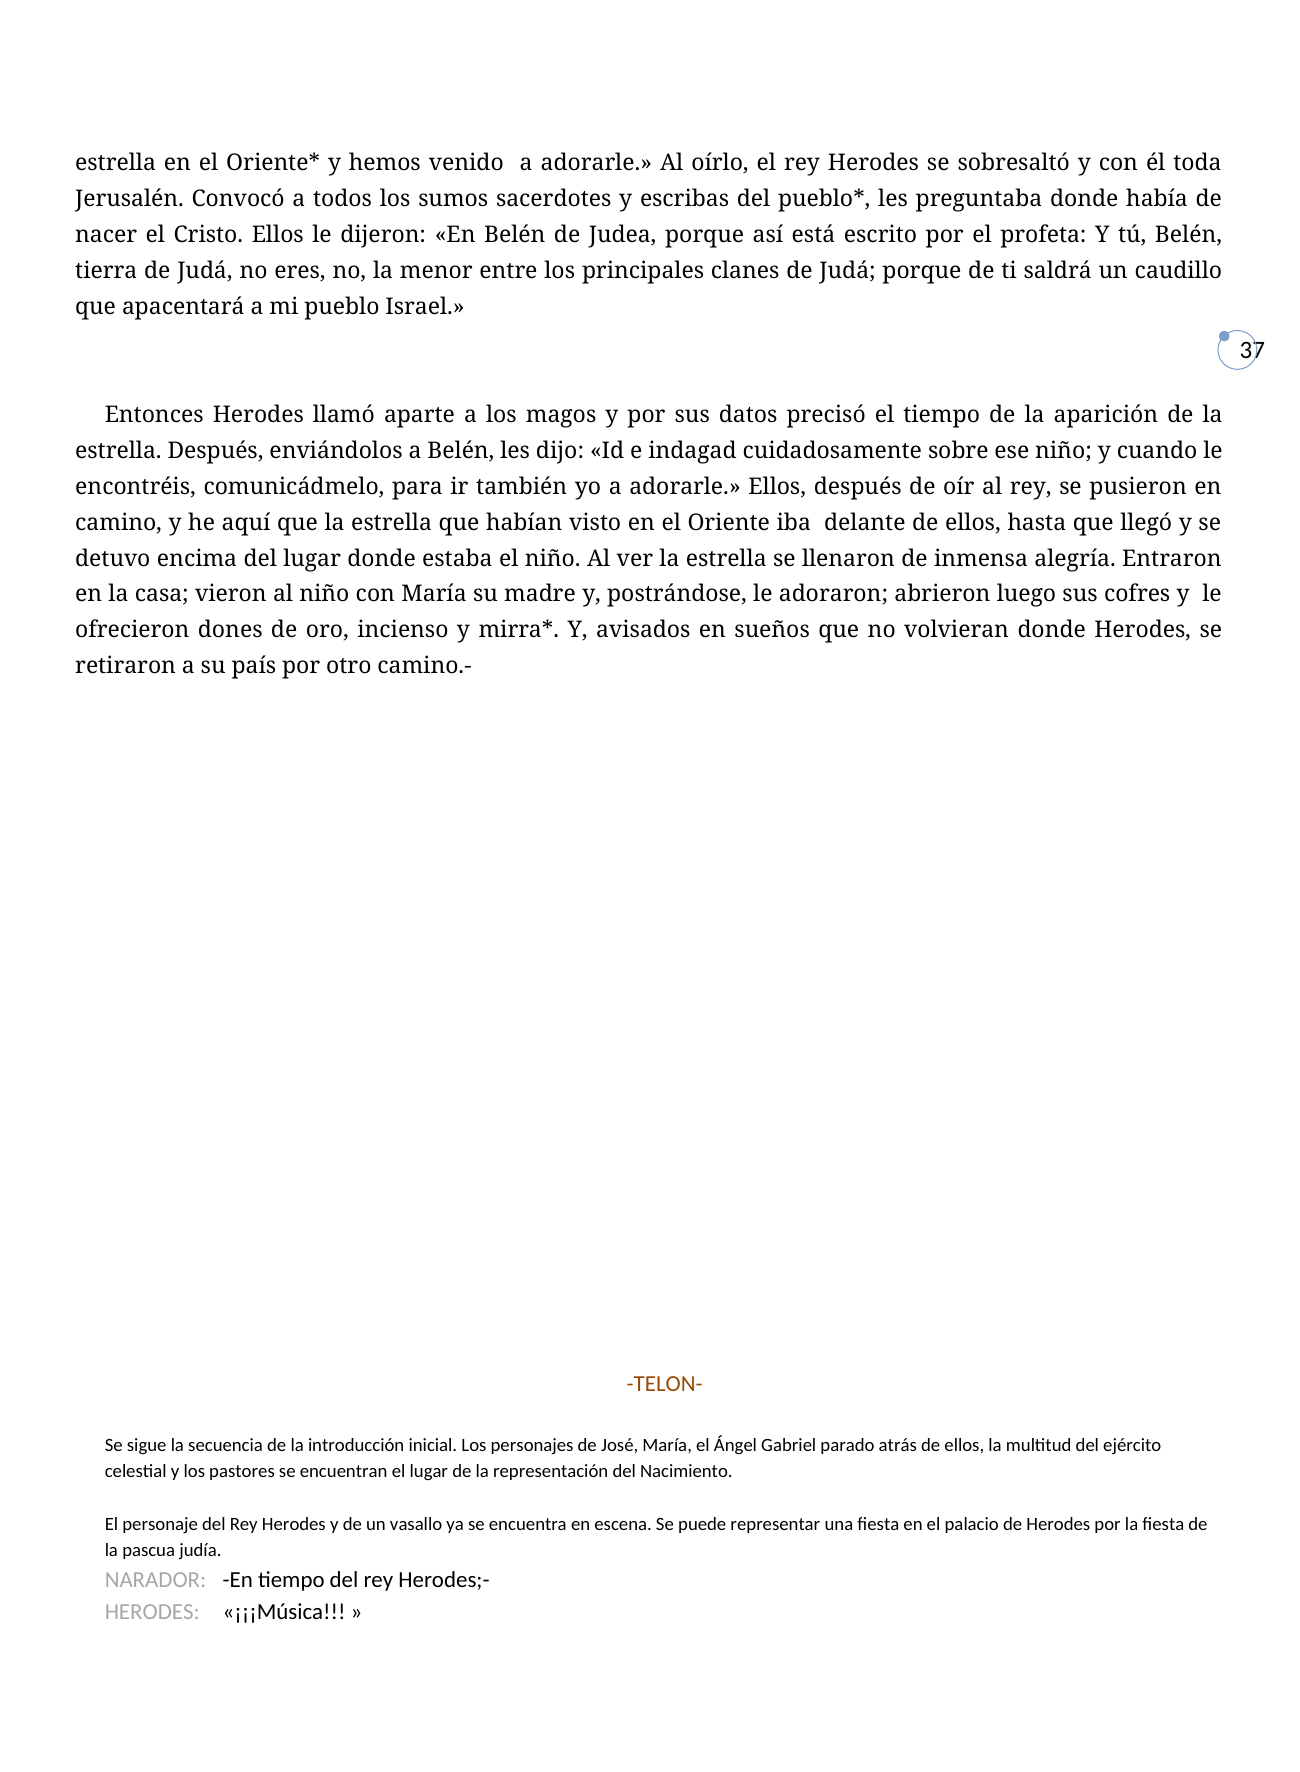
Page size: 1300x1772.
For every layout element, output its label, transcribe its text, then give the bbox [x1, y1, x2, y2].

text estrella en el Oriente* y hemos venido a adorarle.» Al oírlo, el rey Herodes se sobresaltó y con él toda Jerusalén. Convocó a todos los sumos sacerdotes y escribas del pueblo*, les preguntaba donde había de nacer el Cristo. Ellos le dijeron: «En Belén de Judea, porque así está escrito por el profeta: Y tú, Belén, tierra de Judá, no eres, no, la menor entre los principales clanes de Judá; porque de ti saldrá un caudillo que apacentará a mi pueblo Israel.» [75, 146, 1224, 321]
text NARADOR: -En tiempo del rey Herodes;- [104, 1565, 1224, 1593]
text HERODES: «¡¡¡Música!!! » [104, 1597, 1224, 1625]
text -TELON- [104, 1369, 1224, 1397]
text El personaje del Rey Herodes y de un vasallo ya se encuentra en escena. Se puede representar una fiesta en el palacio de Herodes por la fiesta de la pascua judía. [104, 1512, 1224, 1561]
text Se sigue la secuencia de la introducción inicial. Los personajes de José, María, el Ángel Gabriel parado atrás de ellos, la multitud del ejército celestial y los pastores se encuentran el lugar de la representación del Nacimiento. [104, 1433, 1224, 1482]
text Entonces Herodes llamó aparte a los magos y por sus datos precisó el tiempo de la aparición de la estrella. Después, enviándolos a Belén, les dijo: «Id e indagad cuidadosamente sobre ese niño; y cuando le encontréis, comunicádmelo, para ir también yo a adorarle.» Ellos, después de oír al rey, se pusieron en camino, y he aquí que la estrella que habían visto en el Oriente iba delante de ellos, hasta que llegó y se detuvo encima del lugar donde estaba el niño. Al ver la estrella se llenaron de inmensa alegría. Entraron en la casa; vieron al niño con María su madre y, postrándose, le adoraron; abrieron luego sus cofres y le ofrecieron dones de oro, incienso y mirra*. Y, avisados en sueños que no volvieran donde Herodes, se retiraron a su país por otro camino.- [75, 398, 1224, 681]
